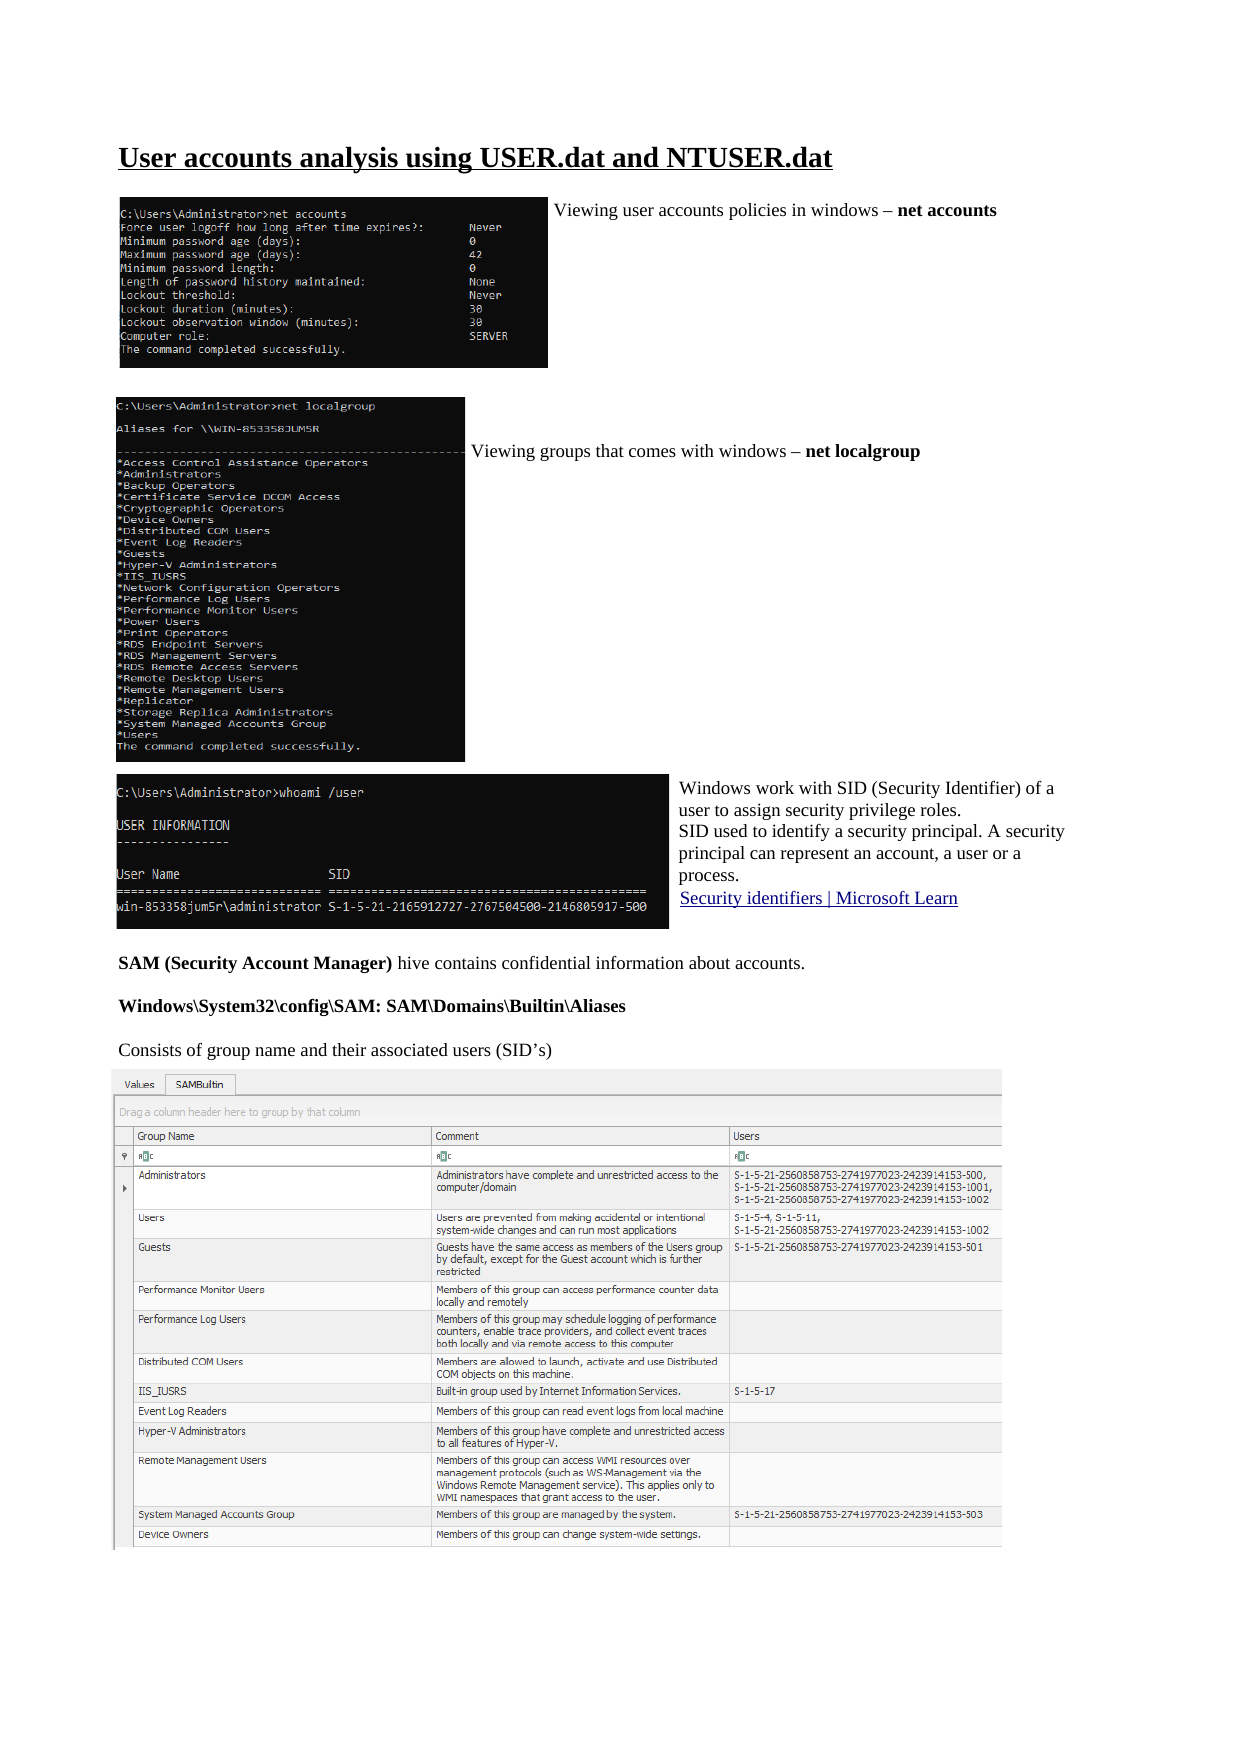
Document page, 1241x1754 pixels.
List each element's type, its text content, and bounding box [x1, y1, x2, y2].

text user to assign security privilege roles. [670, 799, 1122, 820]
picture [111, 1069, 1002, 1550]
text Viewing groups that comes with windows – net localgroup [466, 438, 1122, 462]
text SAM (Security Account Manager) hive contains confidential information about accounts. [118, 952, 1122, 974]
text Consists of group name and their associated users (SID’s) [118, 1038, 1122, 1060]
text Viewing user accounts policies in windows – net accounts [548, 197, 1122, 221]
text principal can represent an account, a user or a [670, 842, 1122, 863]
picture [119, 197, 548, 368]
text process. [670, 863, 1122, 885]
picture [116, 397, 466, 762]
text SID used to identify a security principal. A security [670, 820, 1122, 842]
text Windows\System32\config\SAM: SAM\Domains\Builtin\Aliases [118, 995, 1122, 1017]
text Security identifiers | Microsoft Learn [670, 885, 1122, 909]
text Windows work with SID (Security Identifier) of a [670, 775, 1122, 799]
picture [116, 774, 670, 929]
text User accounts analysis using USER.dat and NTUSER.dat [118, 140, 1122, 173]
